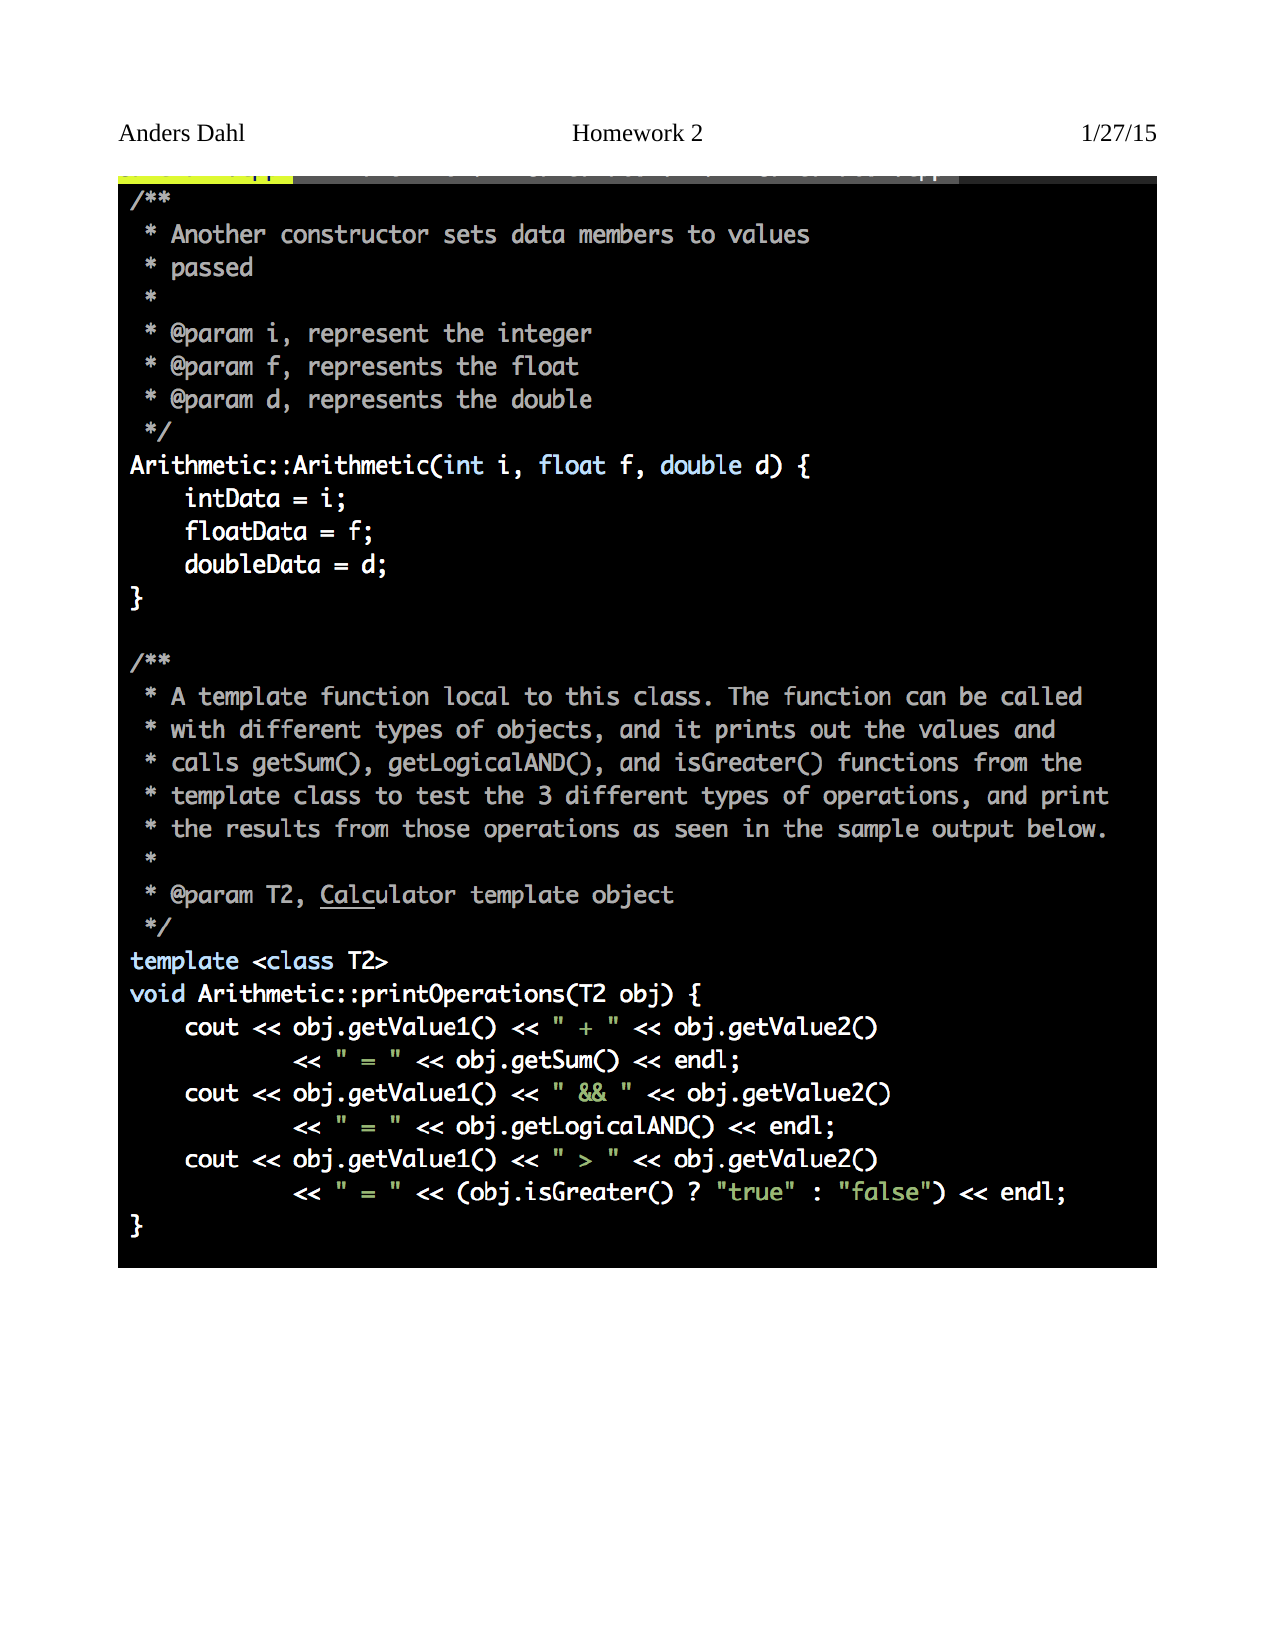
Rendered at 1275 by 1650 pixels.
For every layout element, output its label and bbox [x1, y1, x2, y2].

picture [118, 176, 1157, 1268]
